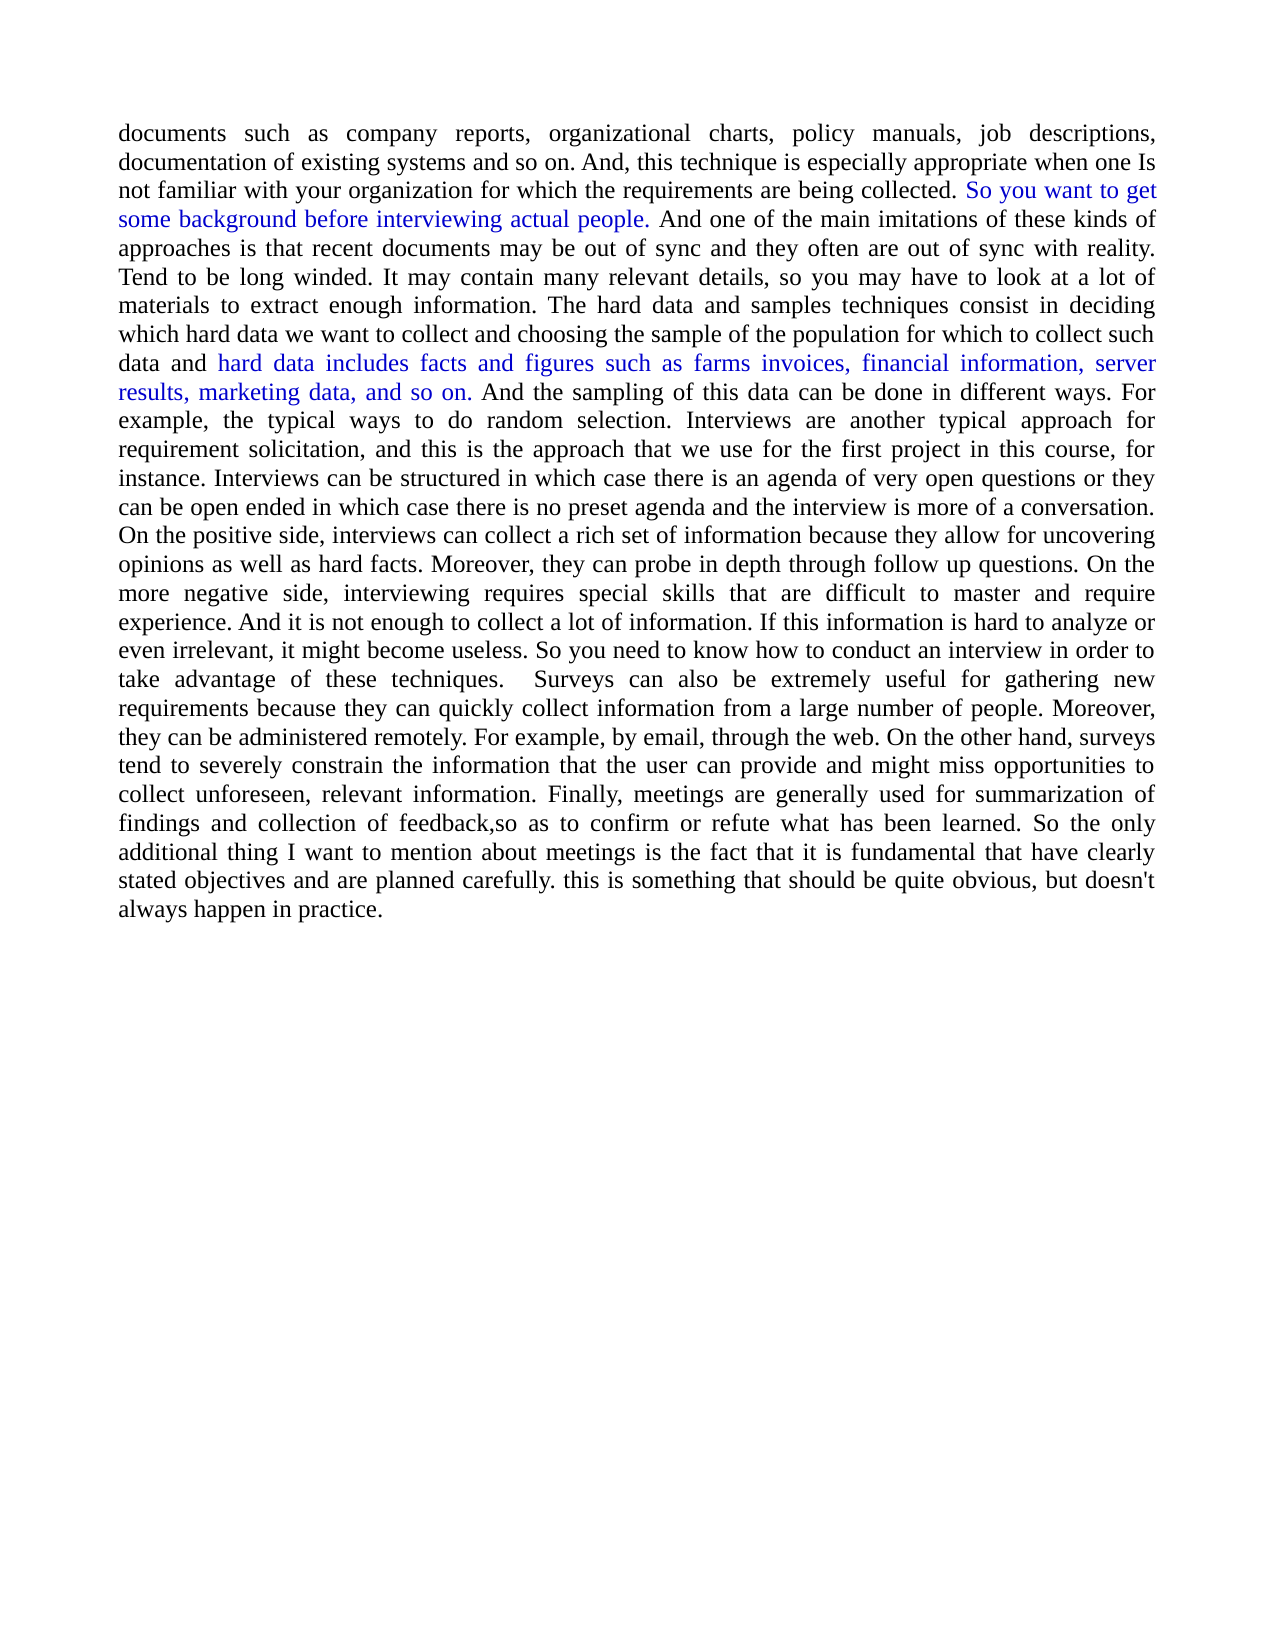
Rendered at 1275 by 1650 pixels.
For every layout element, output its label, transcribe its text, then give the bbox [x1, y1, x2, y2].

text documents such as company reports, organizational charts, policy manuals, job descriptions, documentation of existing systems and so on. And, this technique is especially appropriate when one Is not familiar with your organization for which the requirements are being collected. So you want to get some background before interviewing actual people. And one of the main imitations of these kinds of approaches is that recent documents may be out of sync and they often are out of sync with reality. Tend to be long winded. It may contain many relevant details, so you may have to look at a lot of materials to extract enough information. The hard data and samples techniques consist in deciding which hard data we want to collect and choosing the sample of the population for which to collect such data and hard data includes facts and figures such as farms invoices, financial information, server results, marketing data, and so on. And the sampling of this data can be done in different ways. For example, the typical ways to do random selection. Interviews are another typical approach for requirement solicitation, and this is the approach that we use for the first project in this course, for instance. Interviews can be structured in which case there is an agenda of very open questions or they can be open ended in which case there is no preset agenda and the interview is more of a conversation. On the positive side, interviews can collect a rich set of information because they allow for uncovering opinions as well as hard facts. Moreover, they can probe in depth through follow up questions. On the more negative side, interviewing requires special skills that are difficult to master and require experience. And it is not enough to collect a lot of information. If this information is hard to analyze or even irrelevant, it might become useless. So you need to know how to conduct an interview in order to take advantage of these techniques. Surveys can also be extremely useful for gathering new requirements because they can quickly collect information from a large number of people. Moreover, they can be administered remotely. For example, by email, through the web. On the other hand, surveys tend to severely constrain the information that the user can provide and might miss opportunities to collect unforeseen, relevant information. Finally, meetings are generally used for summarization of findings and collection of feedback,so as to confirm or refute what has been learned. So the only additional thing I want to mention about meetings is the fact that it is fundamental that have clearly stated objectives and are planned carefully. this is something that should be quite obvious, but doesn't always happen in practice. [118, 118, 1157, 923]
